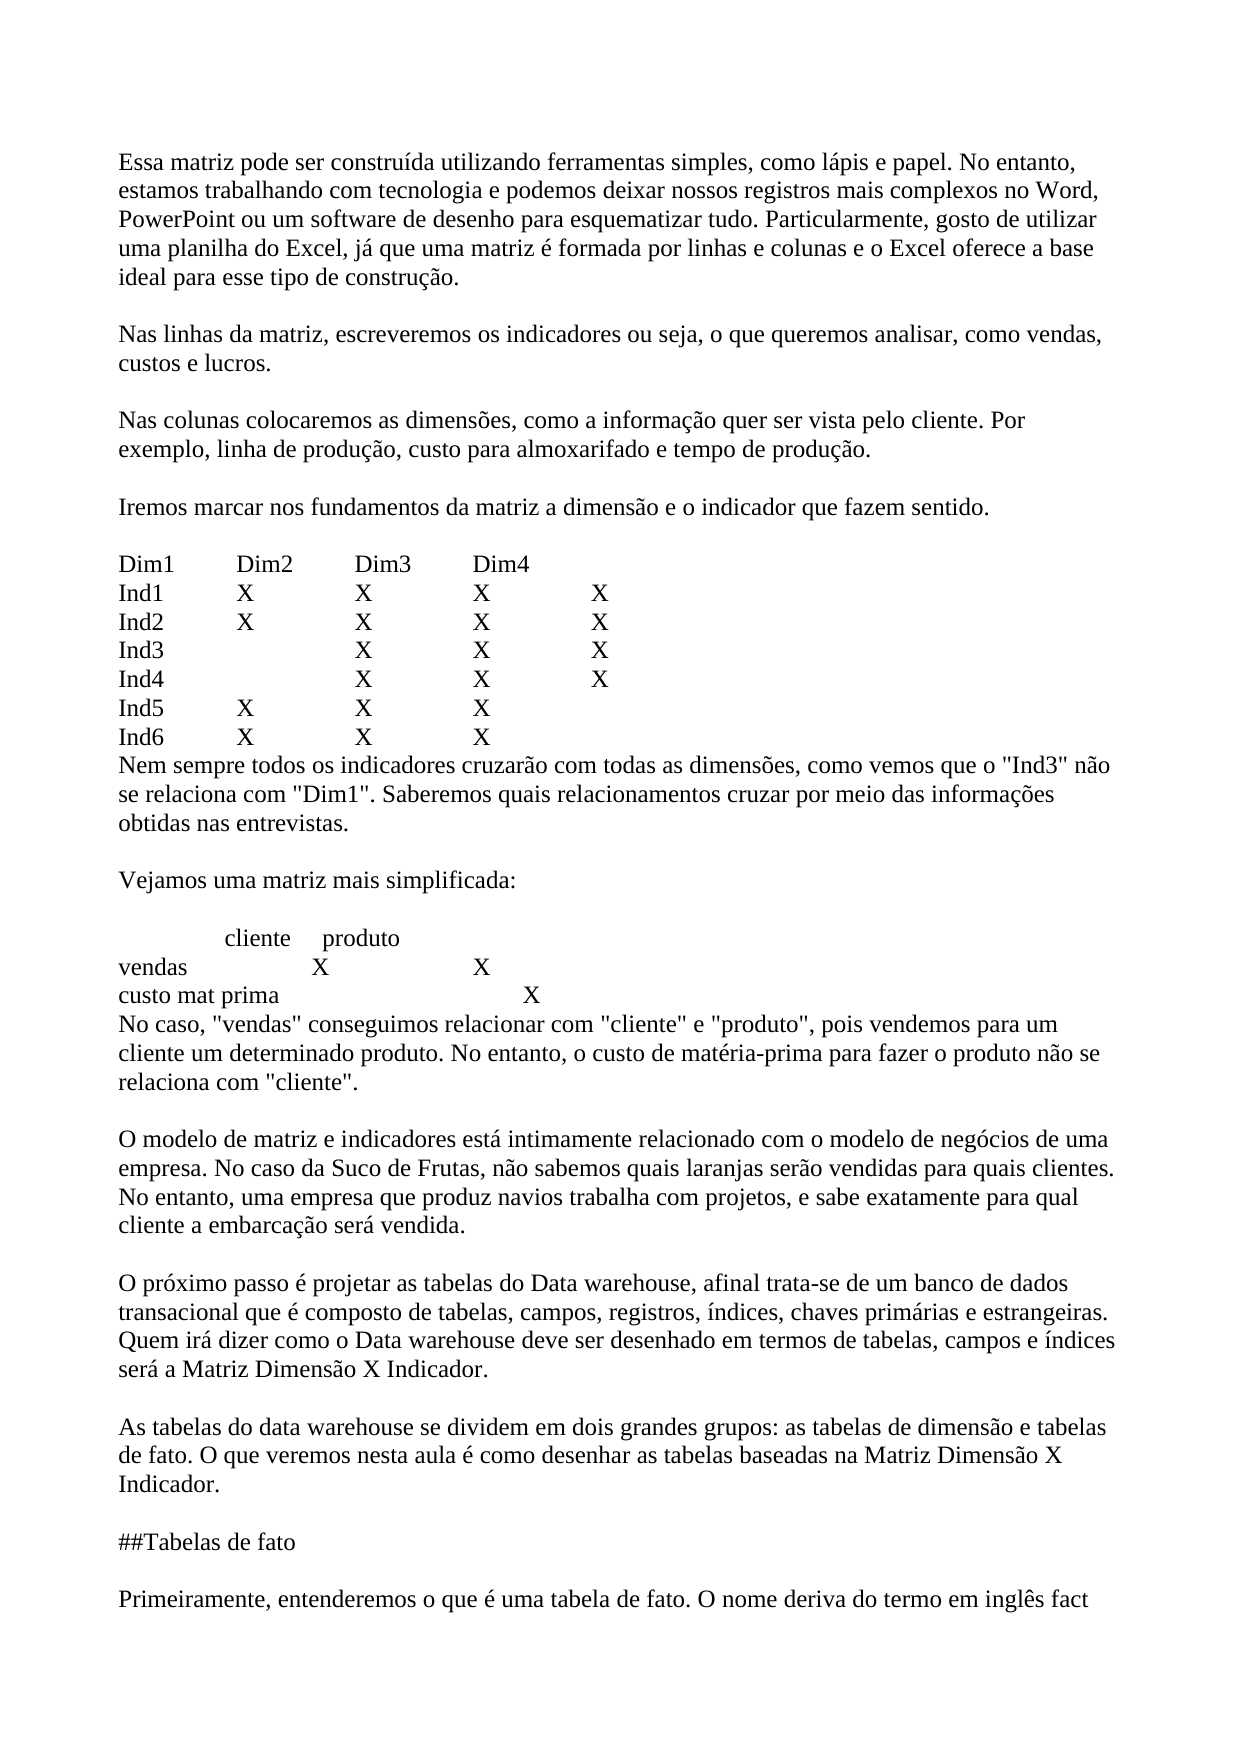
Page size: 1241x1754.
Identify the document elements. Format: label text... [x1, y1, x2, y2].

text vendas X X [118, 952, 1122, 981]
text ##Tabelas de fato [118, 1527, 1122, 1556]
text Ind3 X X X [118, 636, 1122, 664]
text Primeiramente, entenderemos o que é uma tabela de fato. O nome deriva do termo em inglês fact [118, 1584, 1122, 1613]
text Ind2 X X X X [118, 607, 1122, 636]
text Ind6 X X X [118, 722, 1122, 751]
text Dim1 Dim2 Dim3 Dim4 [118, 549, 1122, 578]
text As tabelas do data warehouse se dividem em dois grandes grupos: as tabelas de dimensão e tabelas de fato. O que veremos nesta aula é como desenhar as tabelas baseadas na Matriz Dimensão X Indicador. [118, 1412, 1122, 1498]
text Vejamos uma matriz mais simplificada: [118, 866, 1122, 894]
text Nas colunas colocaremos as dimensões, como a informação quer ser vista pelo cliente. Por exemplo, linha de produção, custo para almoxarifado e tempo de produção. [118, 406, 1122, 463]
text Iremos marcar nos fundamentos da matriz a dimensão e o indicador que fazem sentido. [118, 492, 1122, 521]
text Ind1 X X X X [118, 578, 1122, 607]
text Essa matriz pode ser construída utilizando ferramentas simples, como lápis e papel. No entanto, estamos trabalhando com tecnologia e podemos deixar nossos registros mais complexos no Word, PowerPoint ou um software de desenho para esquematizar tudo. Particularmente, gosto de utilizar uma planilha do Excel, já que uma matriz é formada por linhas e colunas e o Excel oferece a base ideal para esse tipo de construção. [118, 147, 1122, 291]
text cliente produto [118, 923, 1122, 952]
text Ind4 X X X [118, 664, 1122, 693]
text O próximo passo é projetar as tabelas do Data warehouse, afinal trata-se de um banco de dados transacional que é composto de tabelas, campos, registros, índices, chaves primárias e estrangeiras. Quem irá dizer como o Data warehouse deve ser desenhado em termos de tabelas, campos e índices será a Matriz Dimensão X Indicador. [118, 1268, 1122, 1383]
text O modelo de matriz e indicadores está intimamente relacionado com o modelo de negócios de uma empresa. No caso da Suco de Frutas, não sabemos quais laranjas serão vendidas para quais clientes. No entanto, uma empresa que produz navios trabalha com projetos, e sabe exatamente para qual cliente a embarcação será vendida. [118, 1124, 1122, 1239]
text Nas linhas da matriz, escreveremos os indicadores ou seja, o que queremos analisar, como vendas, custos e lucros. [118, 319, 1122, 377]
text Ind5 X X X [118, 693, 1122, 722]
text custo mat prima X [118, 981, 1122, 1009]
text Nem sempre todos os indicadores cruzarão com todas as dimensões, como vemos que o "Ind3" não se relaciona com "Dim1". Saberemos quais relacionamentos cruzar por meio das informações obtidas nas entrevistas. [118, 751, 1122, 837]
text No caso, "vendas" conseguimos relacionar com "cliente" e "produto", pois vendemos para um cliente um determinado produto. No entanto, o custo de matéria-prima para fazer o produto não se relaciona com "cliente". [118, 1009, 1122, 1096]
